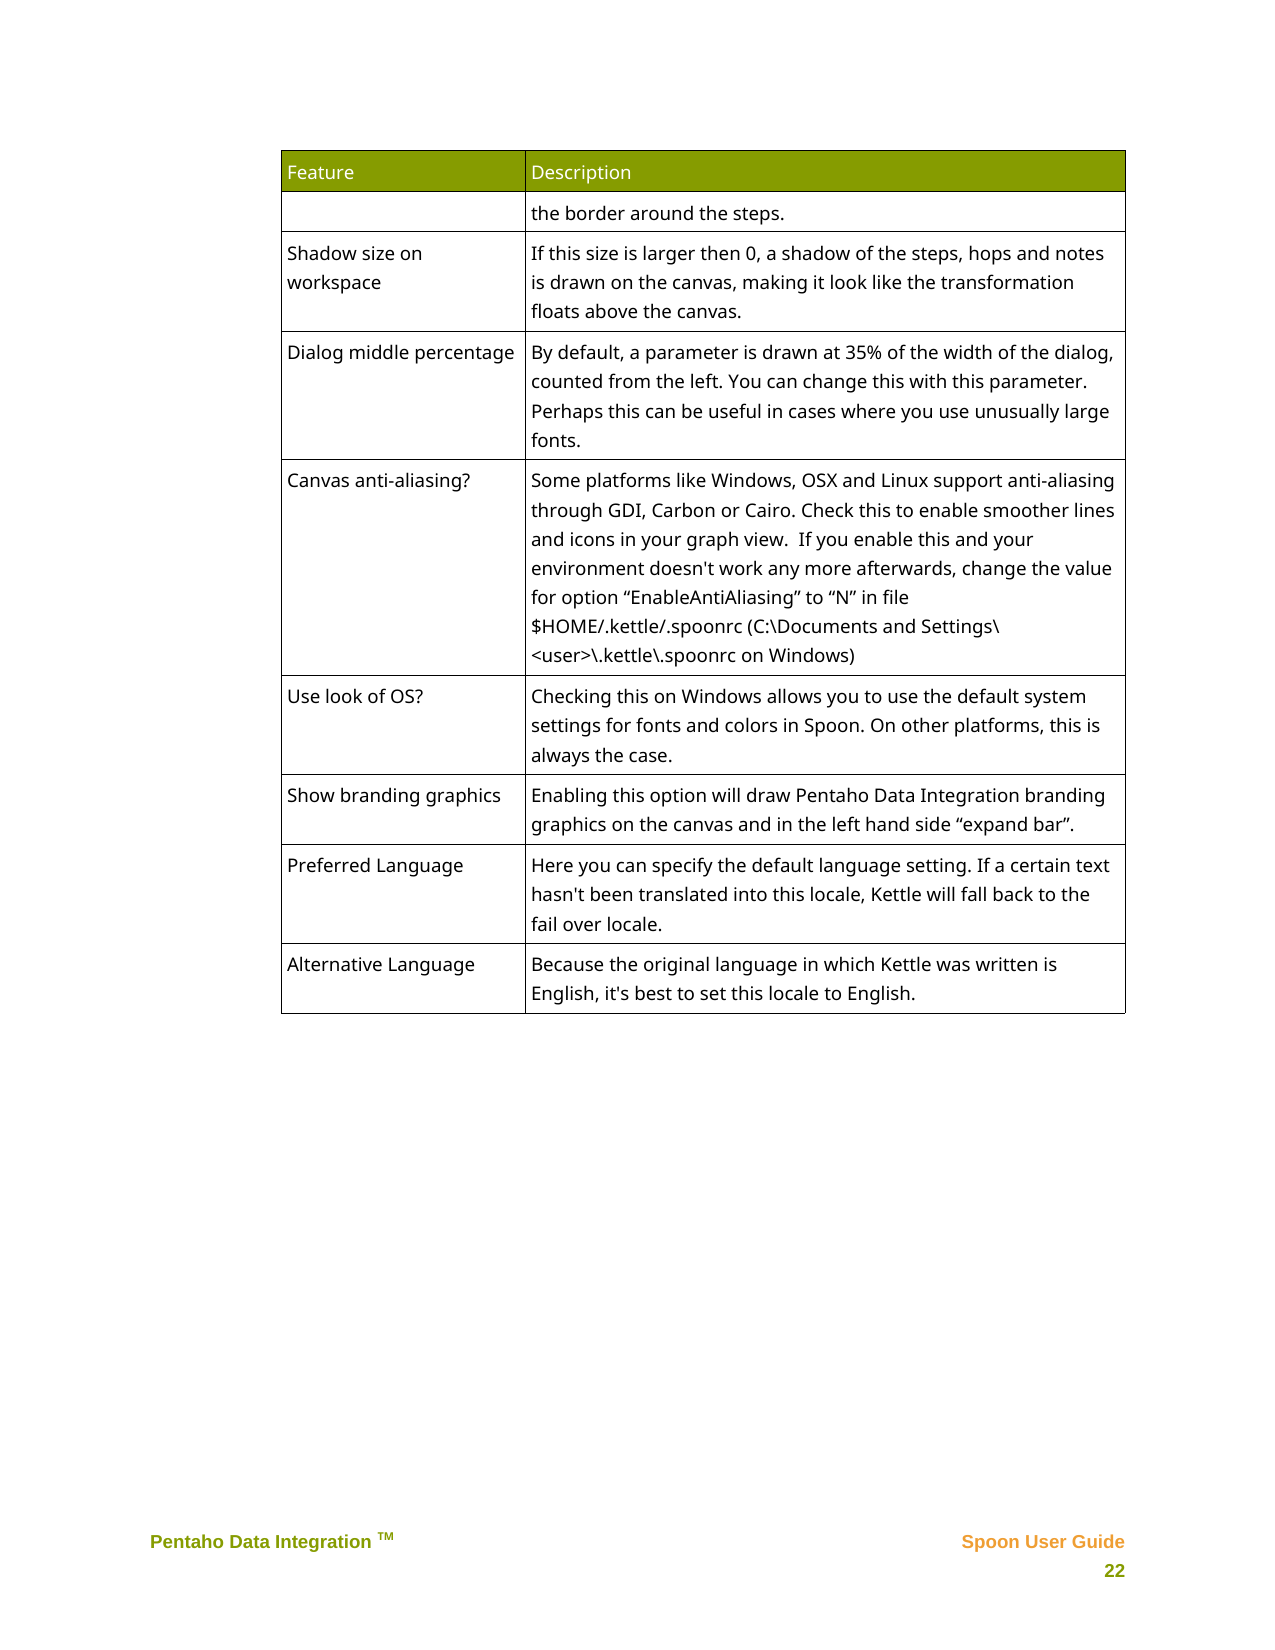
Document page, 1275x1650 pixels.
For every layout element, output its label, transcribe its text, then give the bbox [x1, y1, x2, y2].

table_cell Enabling this option will draw Pentaho Data Integration branding graphics on the canvas and in the left hand side “expand bar”. [526, 775, 1125, 843]
table_cell Canvas anti-aliasing? [282, 460, 525, 674]
table_cell Here you can specify the default language setting. If a certain text hasn't been translated into this locale, Kettle will fall back to the fail over locale. [526, 845, 1125, 942]
table_cell If this size is larger then 0, a shadow of the steps, hops and notes is drawn on the canvas, making it look like the transformation floats above the canvas. [526, 232, 1125, 331]
table_cell Show branding graphics [282, 775, 525, 843]
table_header Description [526, 151, 1125, 191]
table_cell Because the original language in which Kettle was written is English, it's best to set this locale to English. [526, 944, 1125, 1012]
table_header Feature [282, 151, 525, 191]
table_cell Preferred Language [282, 845, 525, 942]
table_cell Checking this on Windows allows you to use the default system settings for fonts and colors in Spoon. On other platforms, this is always the case. [526, 676, 1125, 773]
table_cell By default, a parameter is drawn at 35% of the width of the dialog, counted from the left. You can change this with this parameter. Perhaps this can be useful in cases where you use unusually large fonts. [526, 332, 1125, 459]
table_cell Alternative Language [282, 944, 525, 1012]
table_cell Use look of OS? [282, 676, 525, 773]
table_cell the border around the steps. [526, 192, 1125, 231]
table_cell Shadow size on workspace [282, 232, 525, 331]
table_cell Dialog middle percentage [282, 332, 525, 459]
table_cell [282, 192, 525, 231]
table_cell Some platforms like Windows, OSX and Linux support anti-aliasing through GDI, Carbon or Cairo. Check this to enable smoother lines and icons in your graph view. If you enable this and your environment doesn't work any more afterwards, change the value for option “EnableAntiAliasing” to “N” in file $HOME/.kettle/.spoonrc (C:\Documents and Settings\<user>\.kettle\.spoonrc on Windows) [526, 460, 1125, 674]
